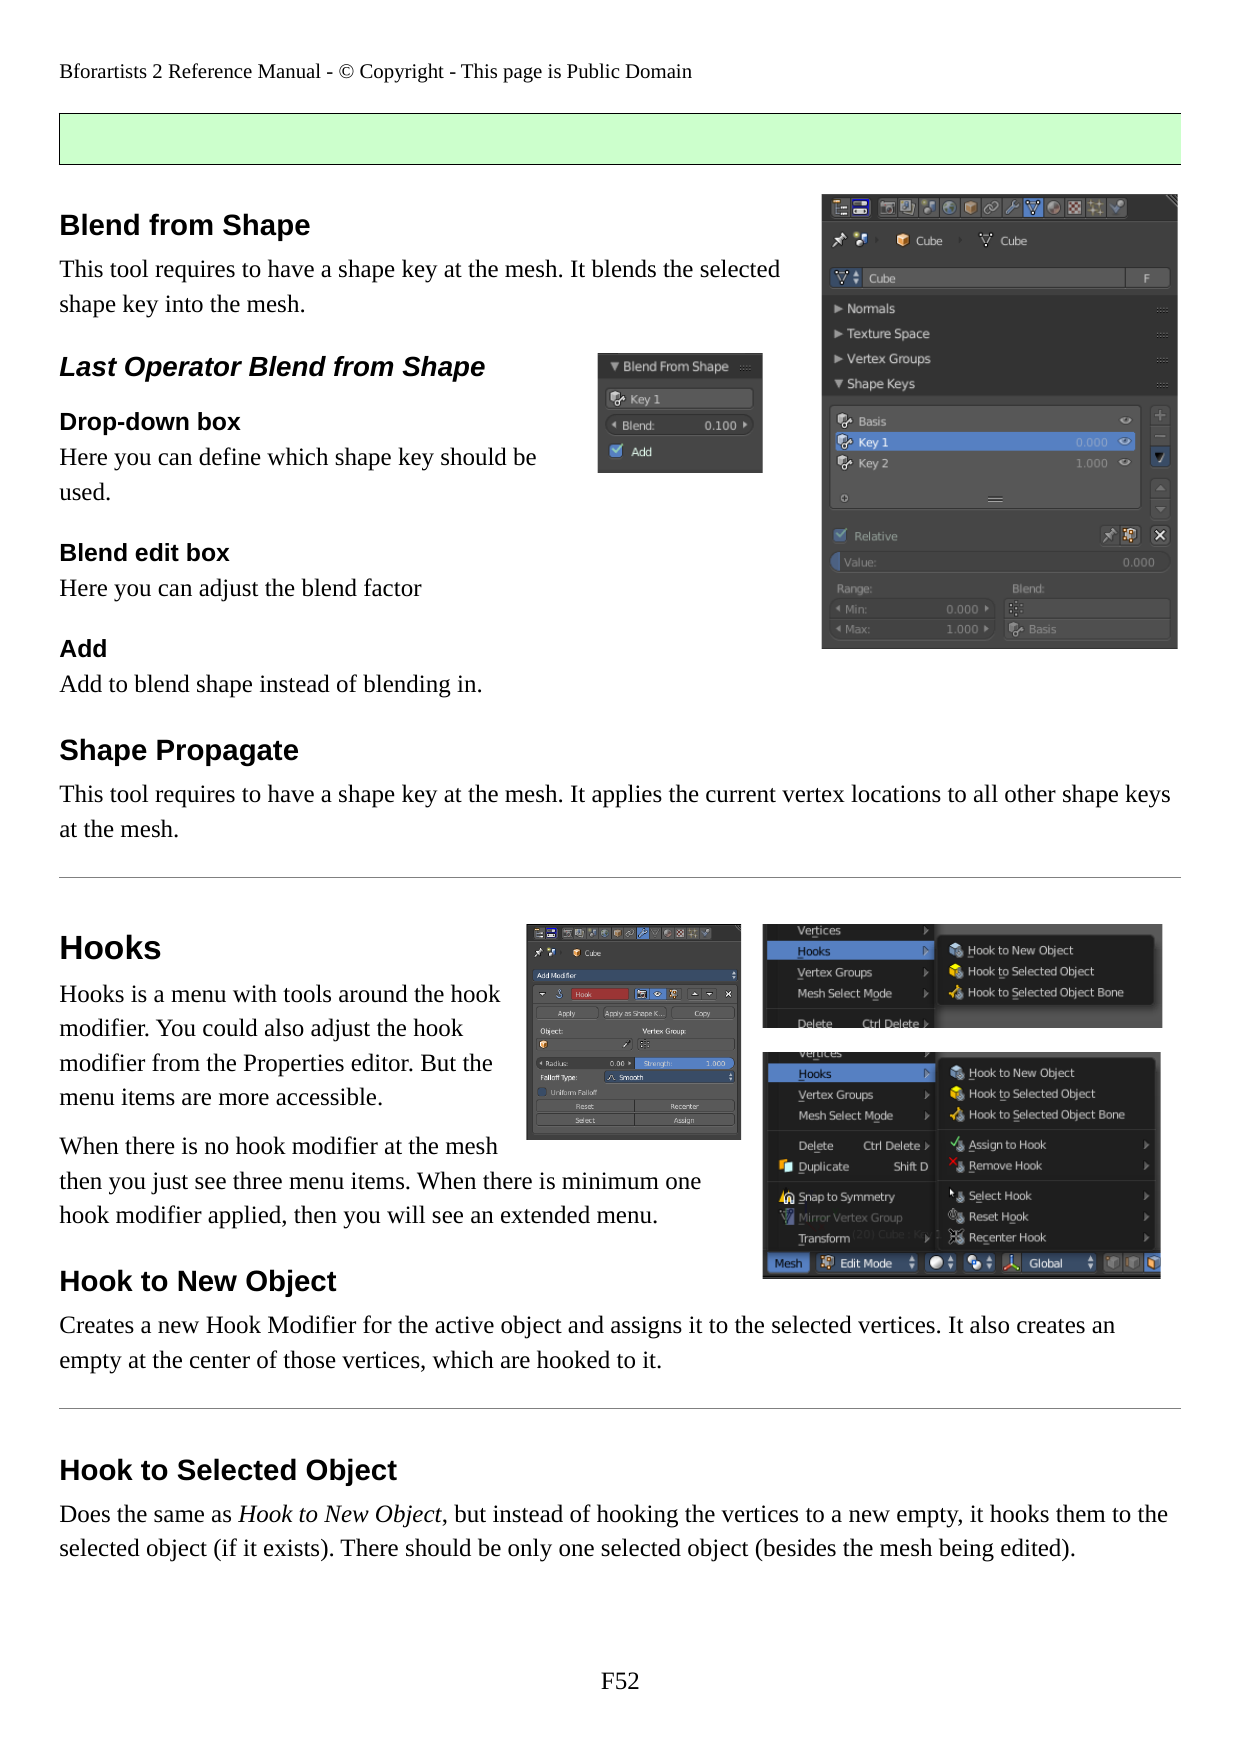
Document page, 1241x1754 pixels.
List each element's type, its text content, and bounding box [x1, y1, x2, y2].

subtitle Hook to Selected Object [59, 1452, 1181, 1486]
subtitle Last Operator Blend from Shape [59, 350, 821, 382]
text Creates a new Hook Modifier for the active object and assigns it to the selected vertices. It also creates an empty at the center of those vertices, which are hooked to it. [59, 1310, 1181, 1373]
subtitle Add [59, 634, 1181, 663]
picture [597, 353, 763, 473]
subtitle Hooks [59, 928, 526, 966]
subtitle Blend edit box [59, 538, 821, 567]
text Here you can adjust the blend factor [59, 573, 821, 602]
subtitle Shape Propagate [59, 733, 1181, 767]
text Add to blend shape instead of blending in. [59, 669, 1181, 698]
picture [762, 924, 1163, 1028]
table_header [60, 114, 1181, 164]
text This tool requires to have a shape key at the mesh. It blends the selected shape key into the mesh. [59, 254, 821, 318]
text Here you can define which shape key should be used. [59, 442, 821, 505]
text Hooks is a menu with tools around the hook modifier. You could also adjust the hook modifier from the Properties editor. But the menu items are more accessible. [59, 979, 526, 1111]
text [742, 979, 1181, 1111]
picture [762, 1052, 1161, 1279]
picture [526, 924, 742, 1140]
subtitle Drop-down box [59, 407, 597, 436]
subtitle [742, 928, 762, 966]
picture [821, 194, 1178, 649]
text When there is no hook modifier at the mesh then you just see three menu items. When there is minimum one hook modifier applied, then you will see an extended menu. [59, 1131, 762, 1229]
subtitle Hook to New Object [59, 1264, 1181, 1298]
text Does the same as Hook to New Object, but instead of hooking the vertices to a new empty, it hooks them to the selected object (if it exists). There should be only one selected object (besides the mesh being edited). [59, 1499, 1181, 1562]
subtitle [1163, 928, 1181, 966]
subtitle Blend from Shape [59, 208, 821, 242]
subtitle [763, 407, 821, 436]
text This tool requires to have a shape key at the mesh. It applies the current vertex locations to all other shape keys at the mesh. [59, 779, 1181, 842]
